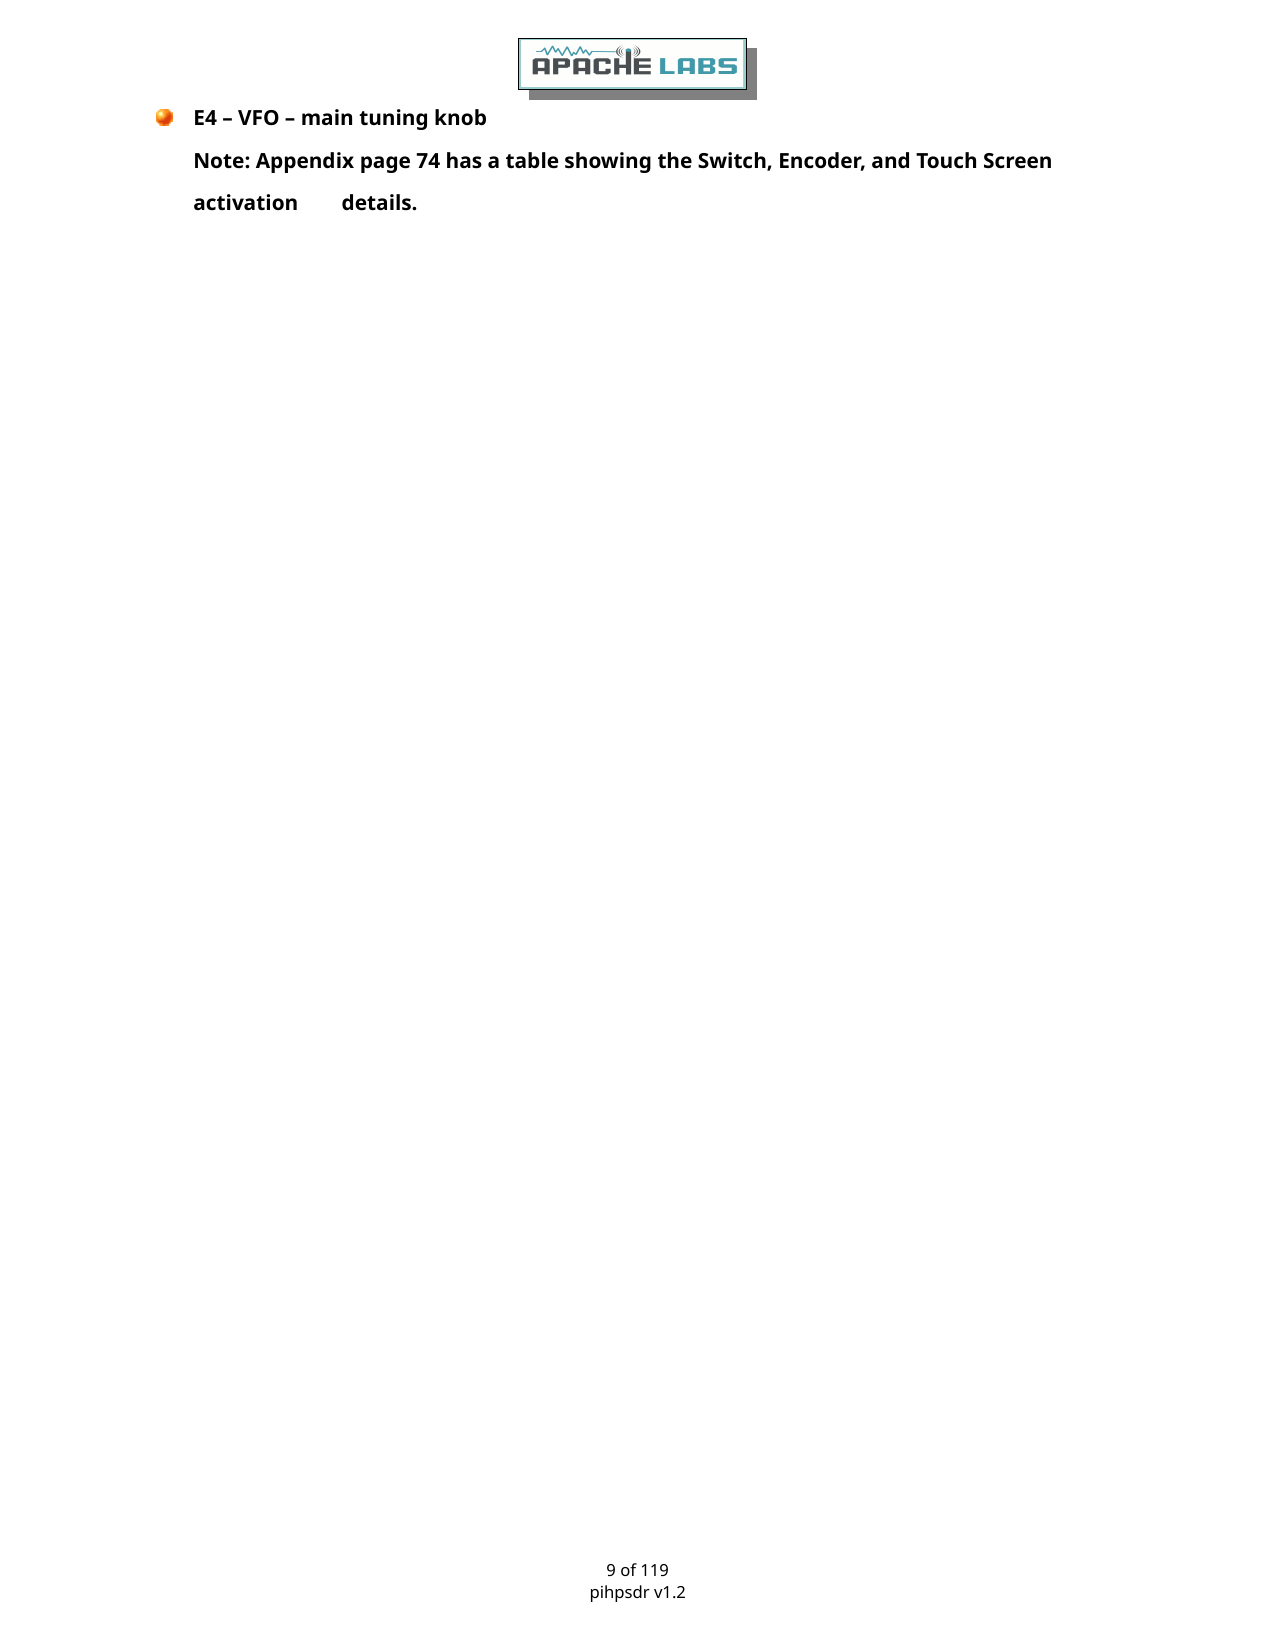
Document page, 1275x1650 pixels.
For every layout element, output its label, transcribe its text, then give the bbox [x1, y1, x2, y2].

picture [156, 109, 173, 126]
picture [521, 40, 744, 87]
list E4 – VFO – main tuning knob [156, 103, 1157, 132]
list Note: Appendix page 74 has a table showing the Switch, Encoder, and Touch Screen activation details. [156, 146, 1157, 217]
